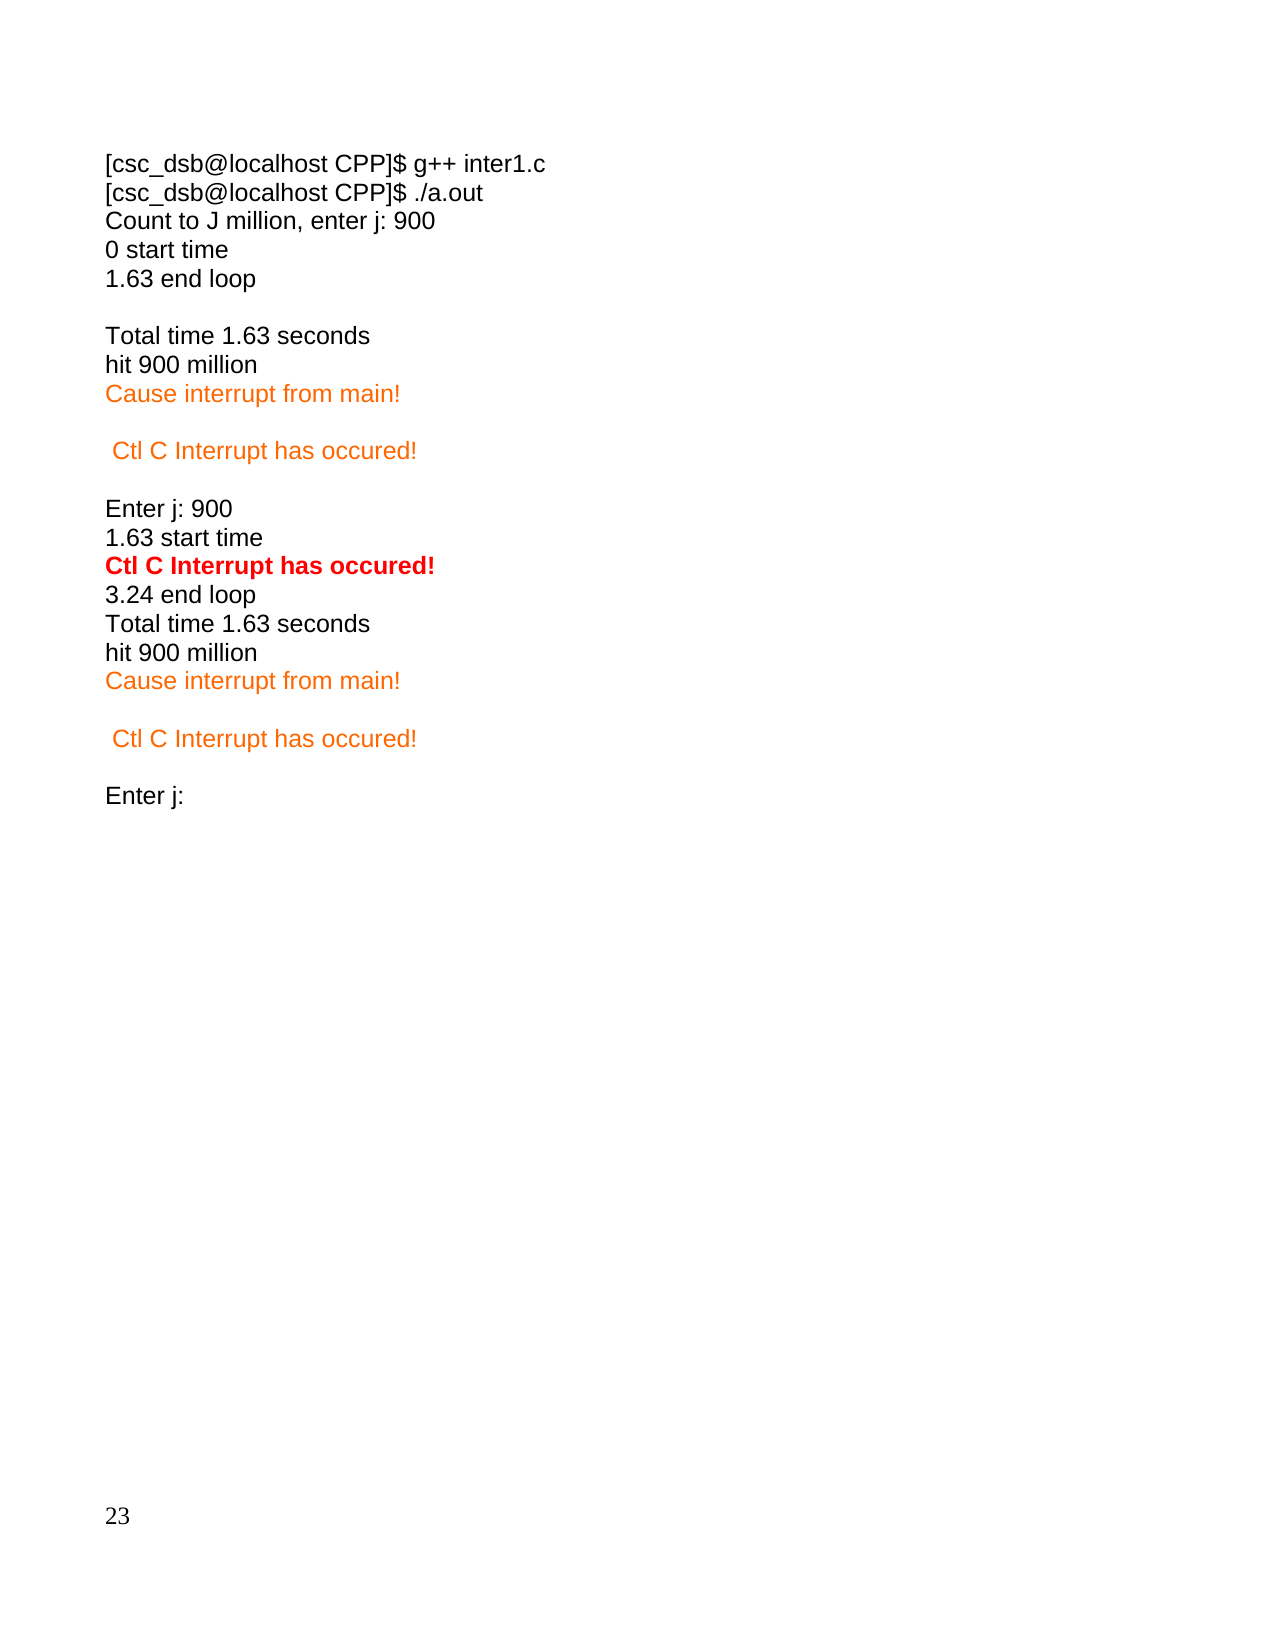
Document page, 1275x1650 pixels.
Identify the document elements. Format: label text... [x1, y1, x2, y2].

text Ctl C Interrupt has occured! [105, 724, 1170, 752]
text Count to J million, enter j: 900 [105, 206, 1170, 235]
text Cause interrupt from main! [105, 379, 1170, 407]
text hit 900 million [105, 637, 1170, 666]
text [csc_dsb@localhost CPP]$ ./a.out [105, 177, 1170, 206]
text Total time 1.63 seconds [105, 321, 1170, 350]
text 0 start time [105, 235, 1170, 264]
text Enter j: [105, 781, 1170, 810]
text Ctl C Interrupt has occured! [105, 551, 1170, 580]
text Ctl C Interrupt has occured! [105, 436, 1170, 465]
text Cause interrupt from main! [105, 666, 1170, 695]
text [csc_dsb@localhost CPP]$ g++ inter1.c [105, 149, 1170, 177]
text 1.63 end loop [105, 264, 1170, 292]
text Enter j: 900 [105, 494, 1170, 522]
text hit 900 million [105, 350, 1170, 379]
text 3.24 end loop [105, 580, 1170, 609]
text Total time 1.63 seconds [105, 609, 1170, 637]
text 1.63 start time [105, 522, 1170, 551]
